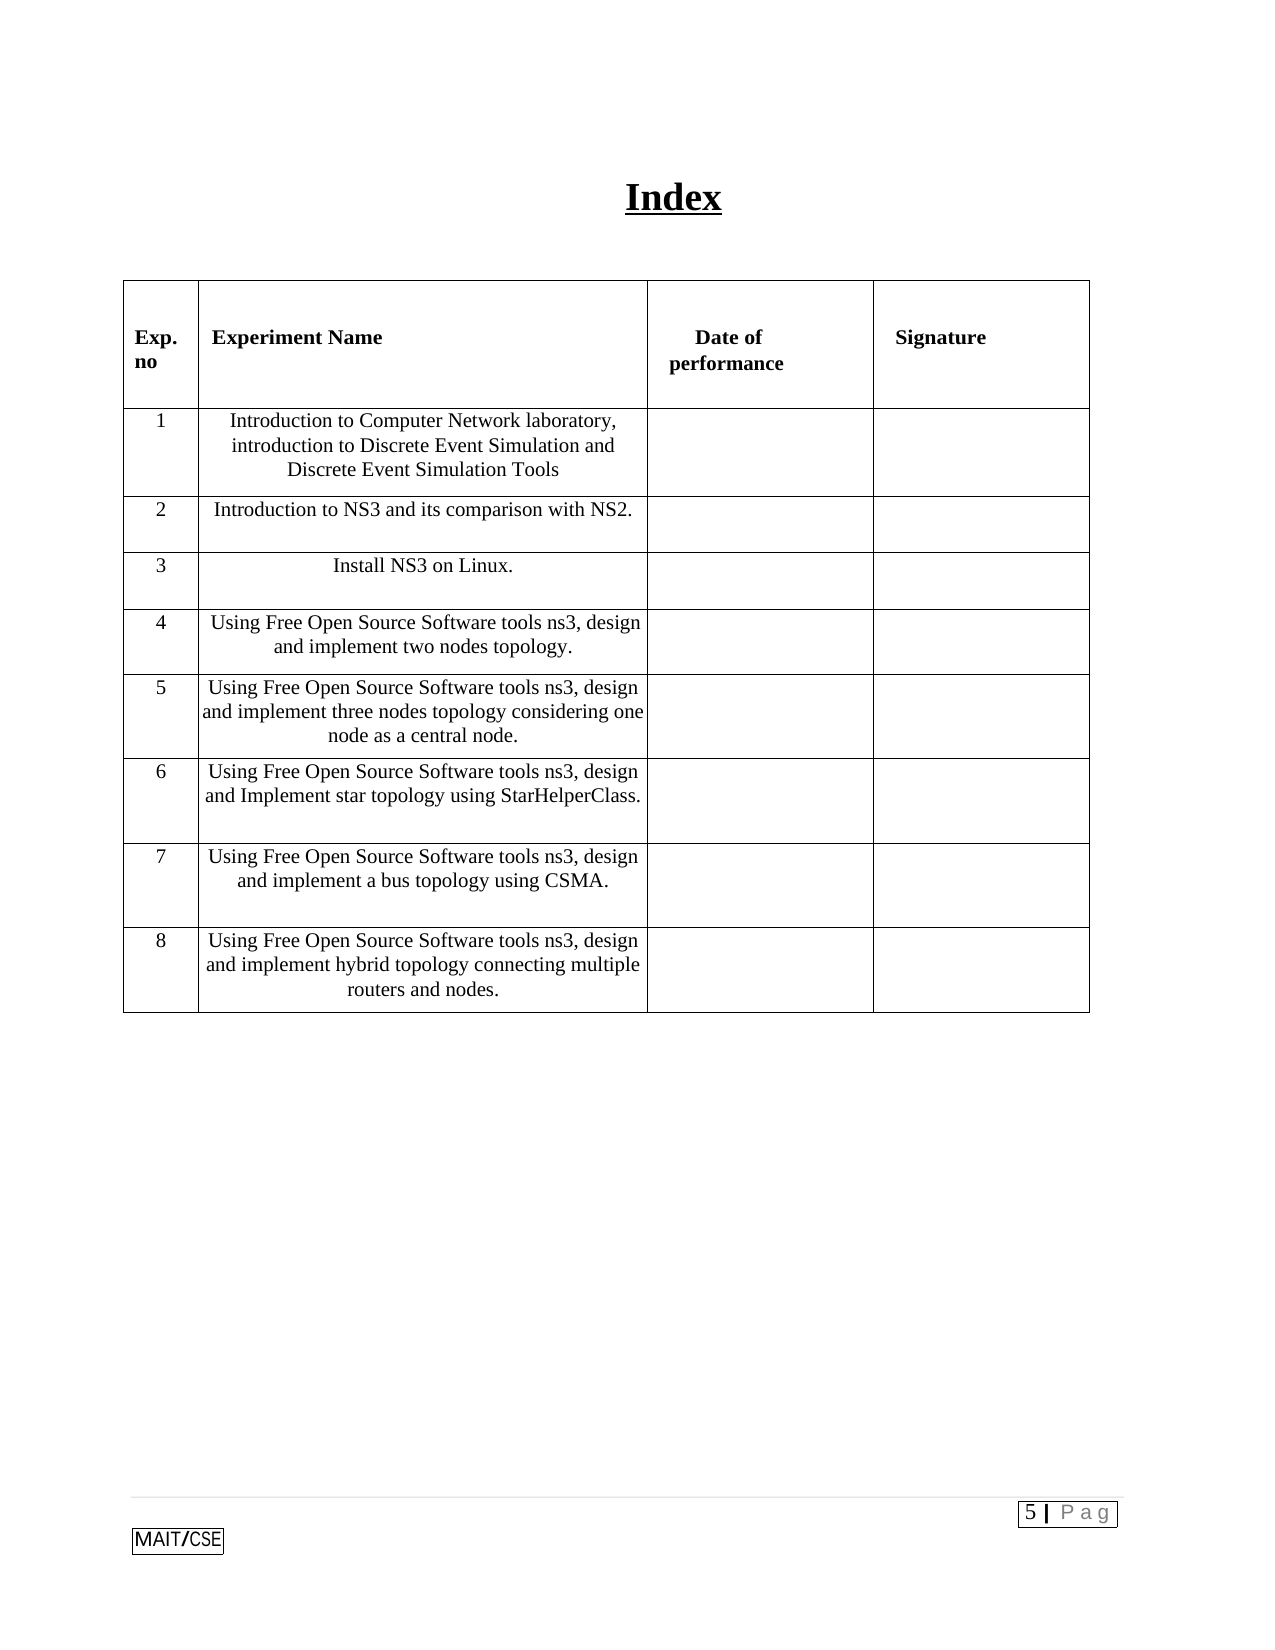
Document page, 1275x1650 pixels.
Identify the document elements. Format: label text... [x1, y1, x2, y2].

table_cell Install NS3 on Linux. [199, 553, 647, 609]
table_cell Using Free Open Source Software tools ns3, design and Implement star topology using StarHelperClass. [199, 759, 647, 843]
table_header Date of performance [648, 281, 873, 407]
table_cell [874, 553, 1089, 609]
table_cell Using Free Open Source Software tools ns3, design and implement a bus topology using CSMA. [199, 844, 647, 927]
table_cell Introduction to Computer Network laboratory, introduction to Discrete Event Simulation and Discrete Event Simulation Tools [199, 409, 647, 496]
table_cell [648, 553, 873, 609]
table_cell [874, 497, 1089, 552]
table_cell [874, 675, 1089, 758]
text Index [134, 174, 1212, 219]
table_cell [874, 928, 1089, 1012]
table_cell [648, 928, 873, 1012]
table_header Experiment Name [199, 281, 647, 407]
table_cell [874, 844, 1089, 927]
table_header Signature [874, 281, 1089, 407]
table_cell [648, 759, 873, 843]
table_cell [874, 610, 1089, 673]
table_cell 3 [124, 553, 198, 609]
table_cell [648, 497, 873, 552]
table_cell [648, 610, 873, 673]
table_cell [874, 409, 1089, 496]
table_header Exp. no [124, 281, 198, 407]
table_cell [648, 409, 873, 496]
table_cell Using Free Open Source Software tools ns3, design and implement two nodes topology. [199, 610, 647, 673]
table_cell 1 [124, 409, 198, 496]
table_cell [648, 675, 873, 758]
table_cell 5 [124, 675, 198, 758]
table_cell [874, 759, 1089, 843]
table_cell Using Free Open Source Software tools ns3, design and implement hybrid topology connecting multiple routers and nodes. [199, 928, 647, 1012]
table_cell [648, 844, 873, 927]
table_cell 2 [124, 497, 198, 552]
table_cell 8 [124, 928, 198, 1012]
table_cell 4 [124, 610, 198, 673]
table_cell Introduction to NS3 and its comparison with NS2. [199, 497, 647, 552]
table_cell 7 [124, 844, 198, 927]
table_cell Using Free Open Source Software tools ns3, design and implement three nodes topology considering one node as a central node. [199, 675, 647, 758]
table_cell 6 [124, 759, 198, 843]
